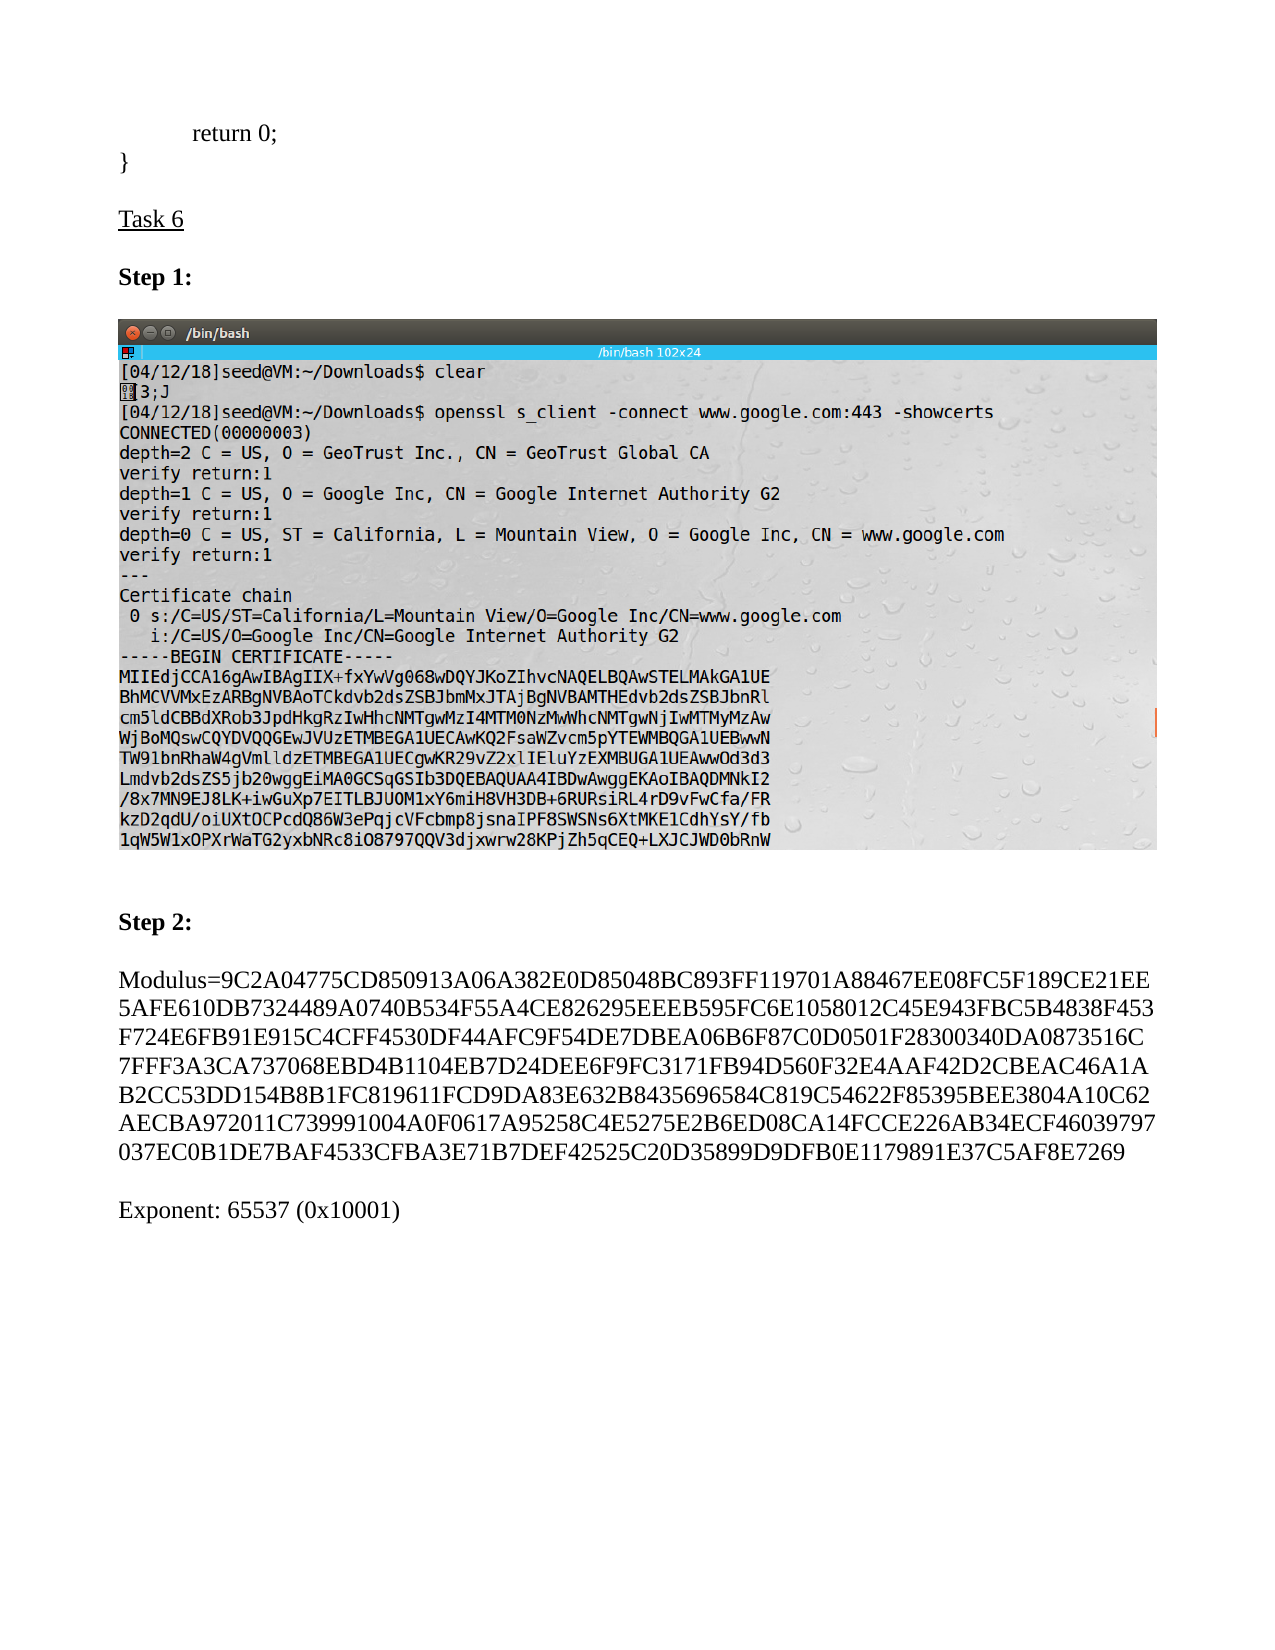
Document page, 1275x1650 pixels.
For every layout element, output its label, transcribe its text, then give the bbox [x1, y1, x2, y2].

picture [118, 319, 1157, 850]
text Modulus=9C2A04775CD850913A06A382E0D85048BC893FF119701A88467EE08FC5F189CE21EE5AFE610DB7324489A0740B534F55A4CE826295EEEB595FC6E1058012C45E943FBC5B4838F453F724E6FB91E915C4CFF4530DF44AFC9F54DE7DBEA06B6F87C0D0501F28300340DA0873516C7FFF3A3CA737068EBD4B1104EB7D24DEE6F9FC3171FB94D560F32E4AAF42D2CBEAC46A1AB2CC53DD154B8B1FC819611FCD9DA83E632B8435696584C819C54622F85395BEE3804A10C62AECBA972011C739991004A0F0617A95258C4E5275E2B6ED08CA14FCCE226AB34ECF46039797037EC0B1DE7BAF4533CFBA3E71B7DEF42525C20D35899D9DFB0E1179891E37C5AF8E7269 [118, 965, 1157, 1166]
text Task 6 [118, 204, 1157, 233]
text return 0; [118, 118, 1157, 147]
text Step 1: [118, 262, 1157, 291]
text } [118, 147, 1157, 176]
text Exponent: 65537 (0x10001) [118, 1195, 1157, 1223]
text Step 2: [118, 907, 1157, 936]
